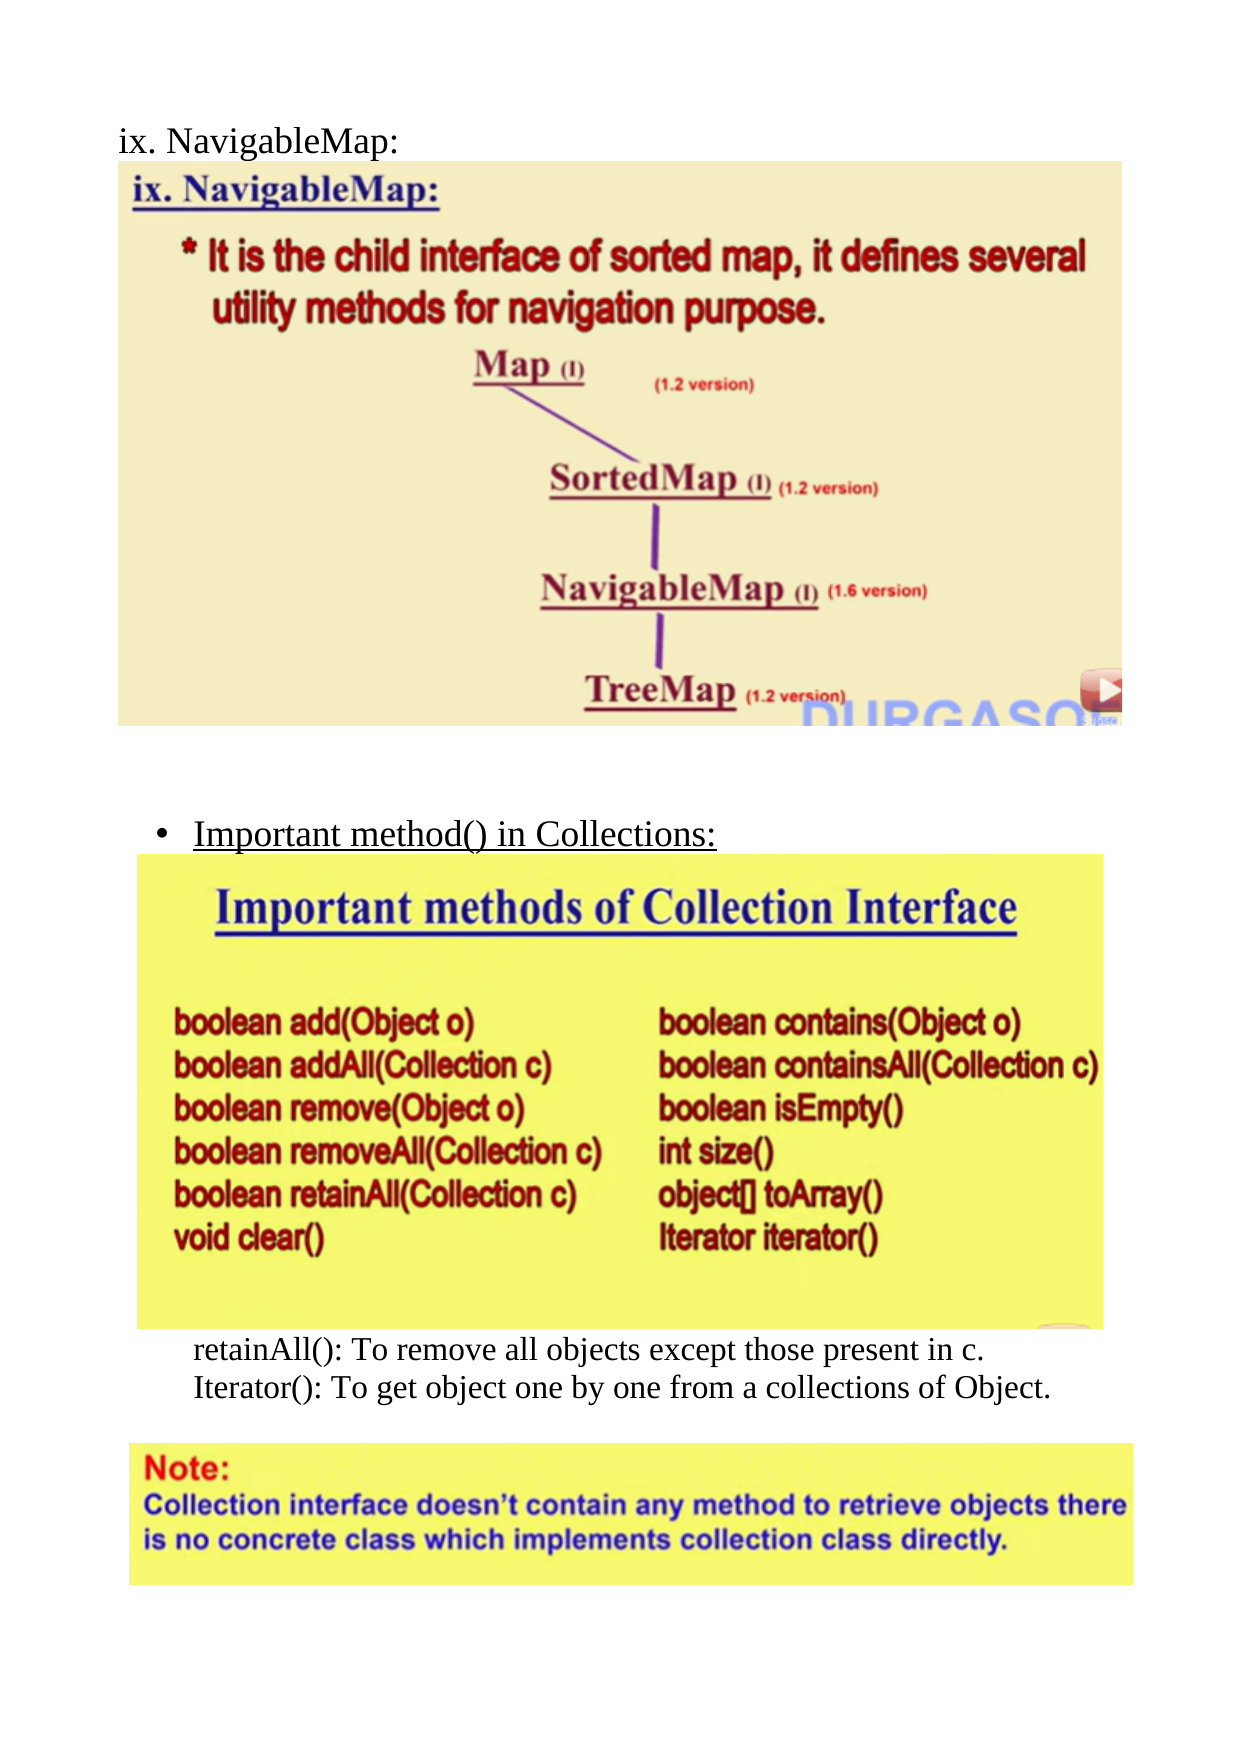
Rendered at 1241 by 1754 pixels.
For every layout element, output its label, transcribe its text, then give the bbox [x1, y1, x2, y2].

list Iterator(): To get object one by one from a collections of Object. [156, 1367, 1122, 1406]
picture [129, 1443, 1133, 1585]
text ix. NavigableMap: [118, 118, 1122, 161]
list Important method() in Collections: [156, 812, 1122, 855]
list retainAll(): To remove all objects except those present in c. [156, 855, 1122, 1367]
picture [118, 161, 1123, 726]
picture [136, 854, 1104, 1329]
